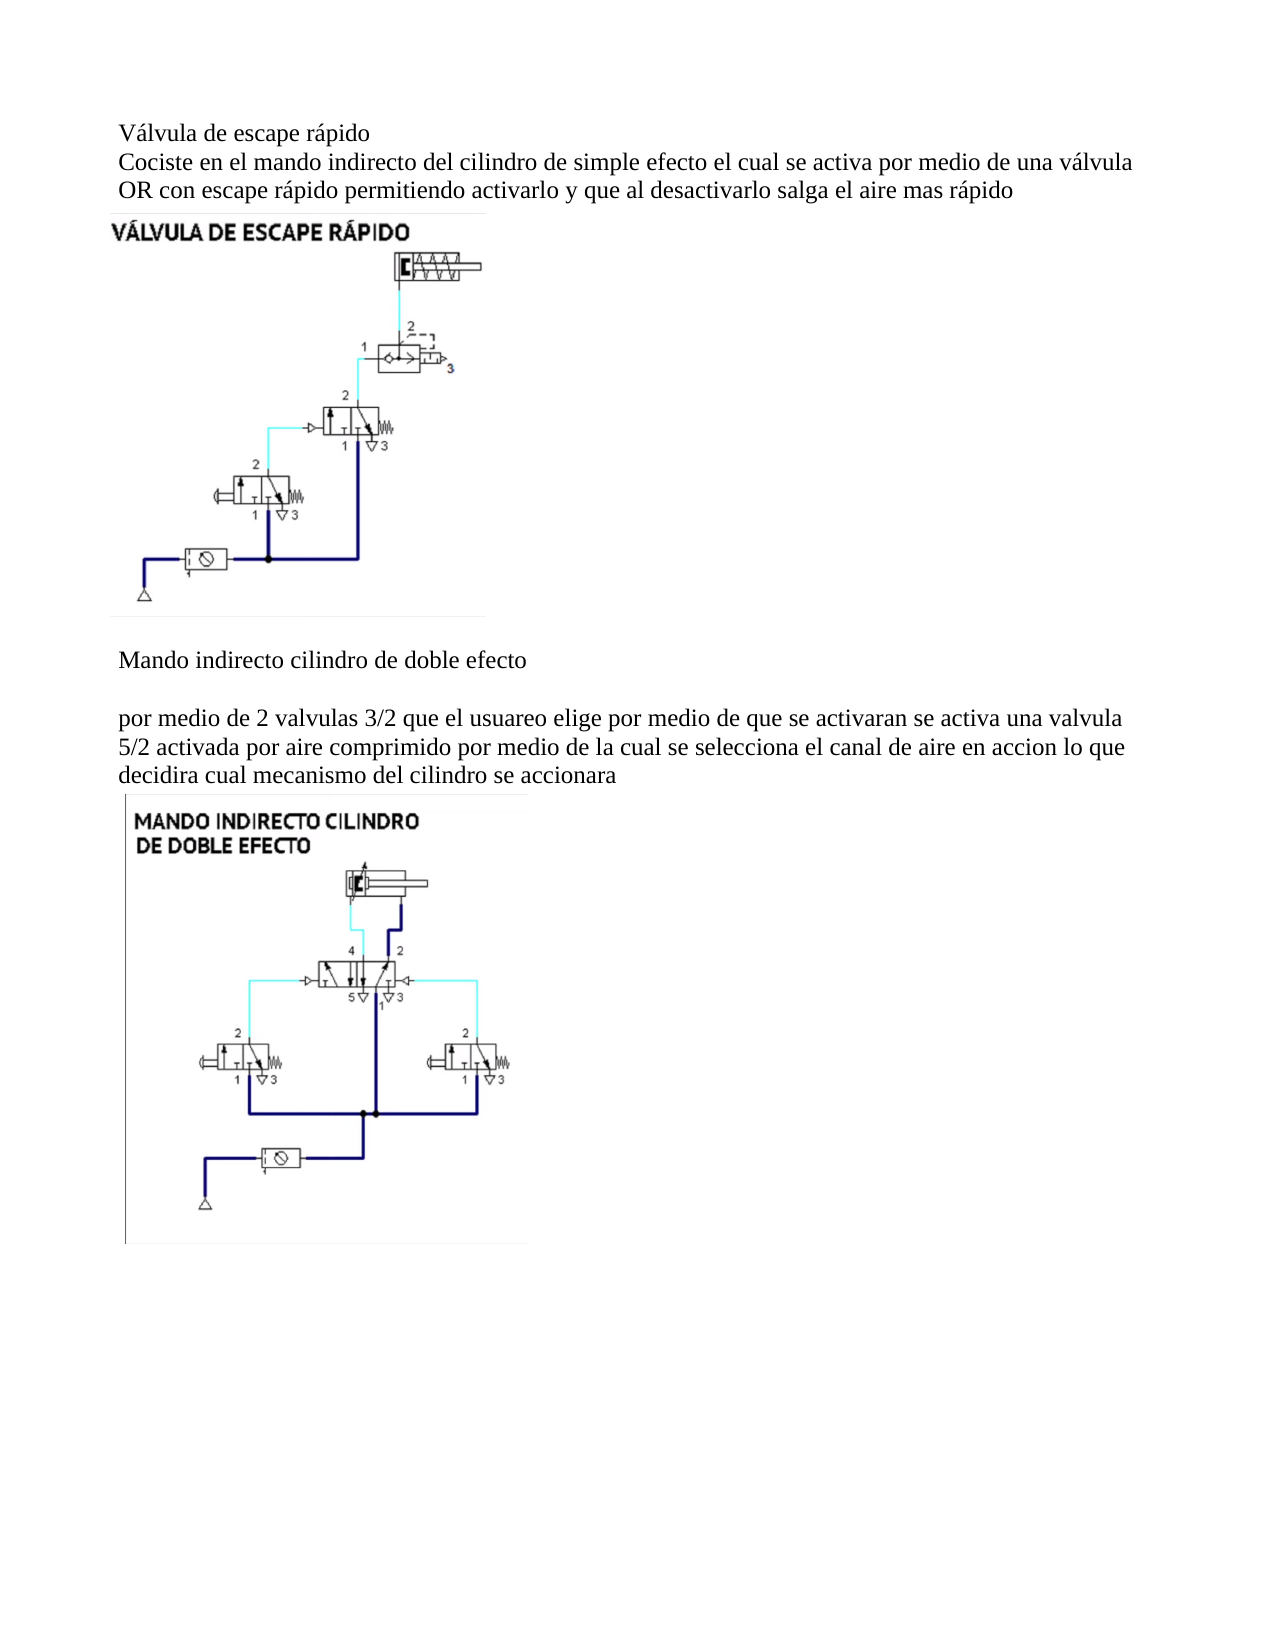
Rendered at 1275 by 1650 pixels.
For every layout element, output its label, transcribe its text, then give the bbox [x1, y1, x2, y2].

text Cociste en el mando indirecto del cilindro de simple efecto el cual se activa por medio de una válvula OR con escape rápido permitiendo activarlo y que al desactivarlo salga el aire mas rápido [118, 147, 1157, 204]
text Válvula de escape rápido [118, 118, 1157, 147]
text Mando indirecto cilindro de doble efecto [118, 646, 1157, 674]
picture [110, 213, 486, 617]
picture [125, 794, 528, 1244]
text por medio de 2 valvulas 3/2 que el usuareo elige por medio de que se activaran se activa una valvula 5/2 activada por aire comprimido por medio de la cual se selecciona el canal de aire en accion lo que decidira cual mecanismo del cilindro se accionara [118, 703, 1157, 789]
